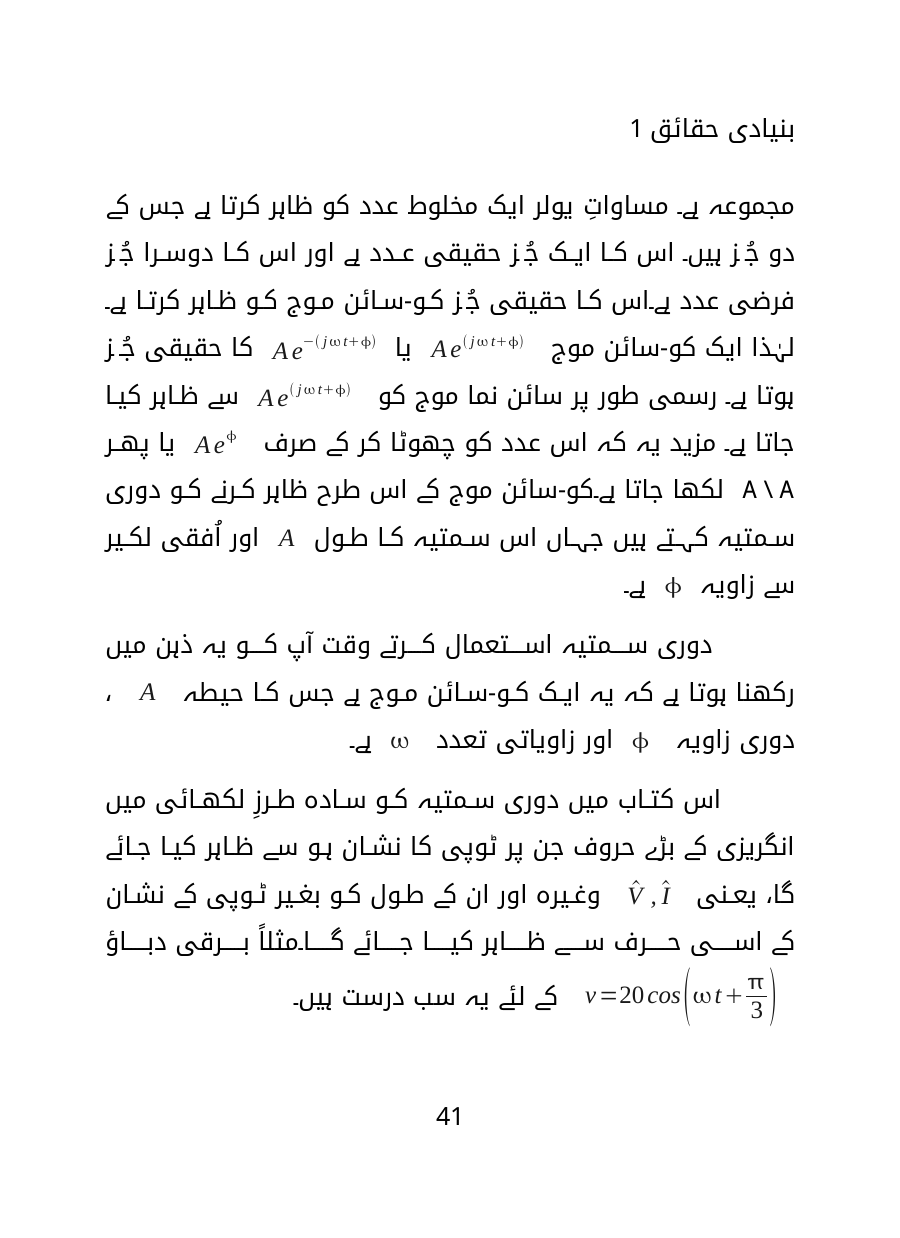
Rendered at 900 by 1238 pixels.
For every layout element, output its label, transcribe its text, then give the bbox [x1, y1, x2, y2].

text اس کتاب میں دوری سمتیہ کو سادہ طرزِ لکھائی میں انگریزی کے بڑے حروف جن پر ٹوپی کا نشان ہو سے ظاہر کیا جائے گا، یعنی وغیرہ اور ان کے طول کو بغیر ٹوپی کے نشان کے اسی حرف سے ظاہر کیا جائے گا۔مثلاً برقی دباؤ کے لئے یہ سب درست ہیں۔ [105, 776, 795, 1028]
text اس سے ثابت ہوتا ہے کہ کو-سائن موج دراصل دو مخلوط اعداد کا مجموعہ ہے۔ مساواتِ یولر ایک مخلوط عدد کو ظاہر کرتا ہے جس کے دو جُز ہیں۔ اس کا ایک جُز حقیقی عدد ہے اور اس کا دوسرا جُز فرضی عدد ہے۔اس کا حقیقی جُز کو-سائن موج کو ظاہر کرتا ہے۔ لہٰذا ایک کو-سائن موج یاکا حقیقی جُز ہوتا ہے۔ رسمی طور پر سائن نما موج کو سے ظاہر کیا جاتا ہے۔ مزید یہ کہ اس عدد کو چھوٹا کر کے صرف یا پھر لکھا جاتا ہے۔کو-سائن موج کے اس طرح ظاہر کرنے کو دوری سمتیہ کہتے ہیں جہاں اس سمتیہ کا طولاور اُفقی لکیر سے زاویہہے۔ [105, 182, 795, 609]
text دوری سمتیہ استعمال کرتے وقت آپ کو یہ ذہن میں رکھنا ہوتا ہے کہ یہ ایک کو-سائن موج ہے جس کا حیطہ ، دوری زاویہ اور زاویاتی تعدد ہے۔ [105, 621, 795, 764]
